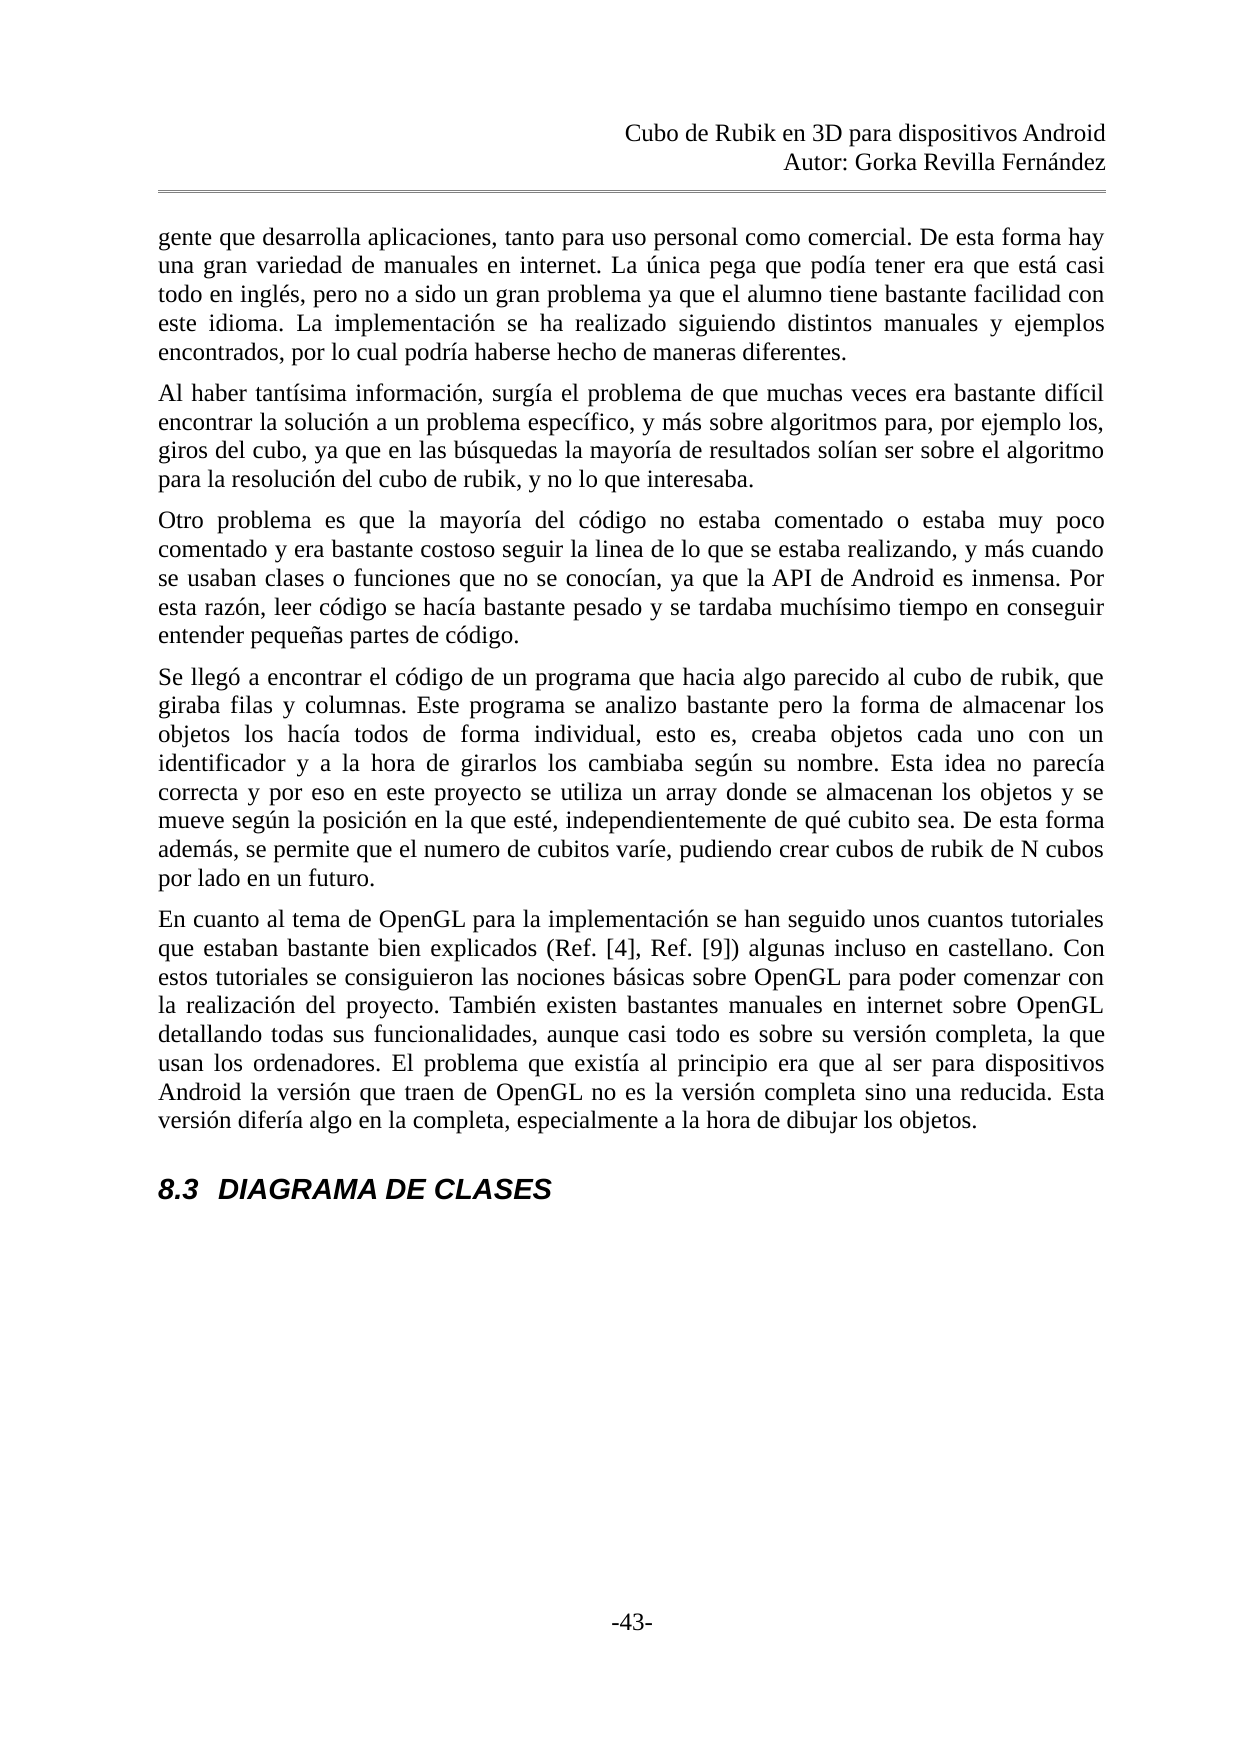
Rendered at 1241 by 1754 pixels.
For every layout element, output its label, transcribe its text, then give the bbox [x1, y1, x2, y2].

subtitle DIAGRAMA DE CLASES [158, 1172, 1106, 1205]
text Se llegó a encontrar el código de un programa que hacia algo parecido al cubo de rubik, que giraba filas y columnas. Este programa se analizo bastante pero la forma de almacenar los objetos los hacía todos de forma individual, esto es, creaba objetos cada uno con un identificador y a la hora de girarlos los cambiaba según su nombre. Esta idea no parecía correcta y por eso en este proyecto se utiliza un array donde se almacenan los objetos y se mueve según la posición en la que esté, independientemente de qué cubito sea. De esta forma además, se permite que el numero de cubitos varíe, pudiendo crear cubos de rubik de N cubos por lado en un futuro. [158, 662, 1106, 892]
text Al haber tantísima información, surgía el problema de que muchas veces era bastante difícil encontrar la solución a un problema específico, y más sobre algoritmos para, por ejemplo los, giros del cubo, ya que en las búsquedas la mayoría de resultados solían ser sobre el algoritmo para la resolución del cubo de rubik, y no lo que interesaba. [158, 378, 1106, 493]
text En cuanto al tema de OpenGL para la implementación se han seguido unos cuantos tutoriales que estaban bastante bien explicados (Ref. [4], Ref. [9]) algunas incluso en castellano. Con estos tutoriales se consiguieron las nociones básicas sobre OpenGL para poder comenzar con la realización del proyecto. También existen bastantes manuales en internet sobre OpenGL detallando todas sus funcionalidades, aunque casi todo es sobre su versión completa, la que usan los ordenadores. El problema que existía al principio era que al ser para dispositivos Android la versión que traen de OpenGL no es la versión completa sino una reducida. Esta versión difería algo en la completa, especialmente a la hora de dibujar los objetos. [158, 904, 1106, 1134]
text gente que desarrolla aplicaciones, tanto para uso personal como comercial. De esta forma hay una gran variedad de manuales en internet. La única pega que podía tener era que está casi todo en inglés, pero no a sido un gran problema ya que el alumno tiene bastante facilidad con este idioma. La implementación se ha realizado siguiendo distintos manuales y ejemplos encontrados, por lo cual podría haberse hecho de maneras diferentes. [158, 222, 1106, 366]
text Otro problema es que la mayoría del código no estaba comentado o estaba muy poco comentado y era bastante costoso seguir la linea de lo que se estaba realizando, y más cuando se usaban clases o funciones que no se conocían, ya que la API de Android es inmensa. Por esta razón, leer código se hacía bastante pesado y se tardaba muchísimo tiempo en conseguir entender pequeñas partes de código. [158, 506, 1106, 649]
